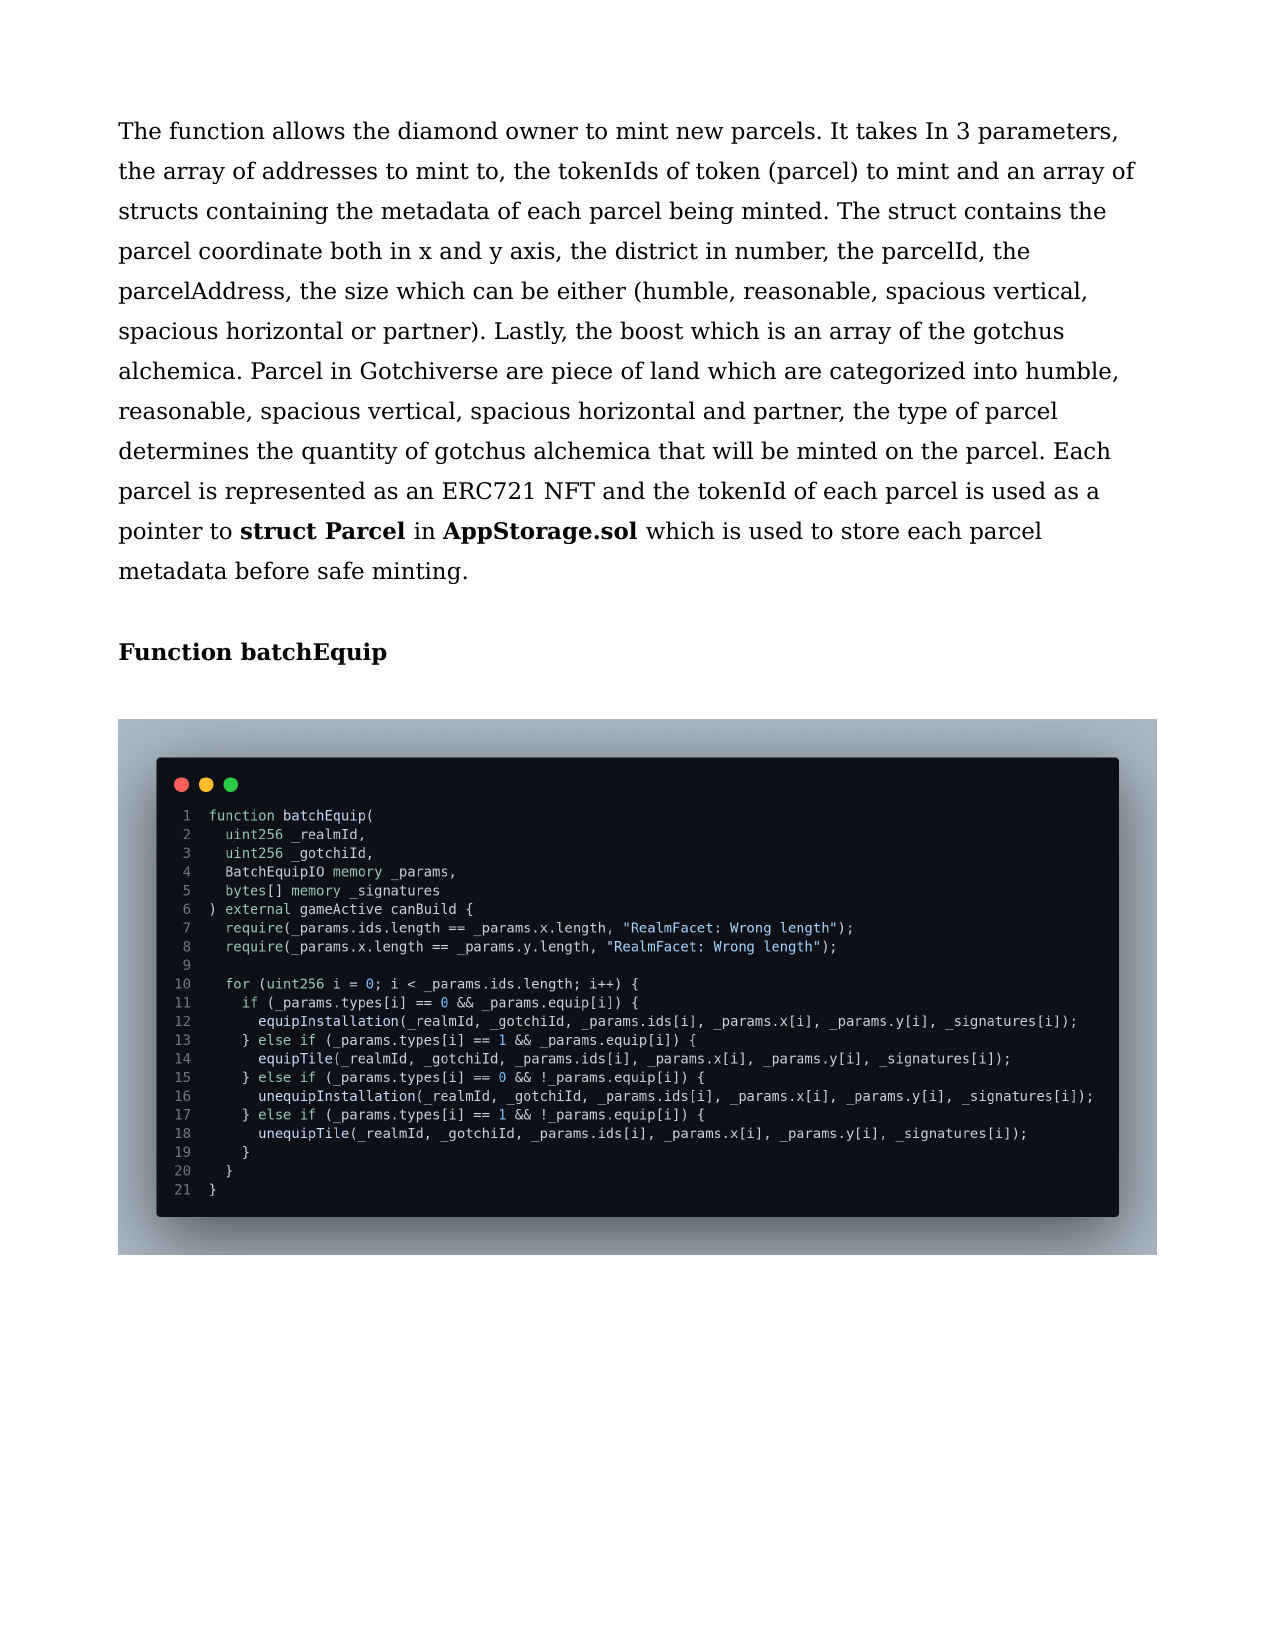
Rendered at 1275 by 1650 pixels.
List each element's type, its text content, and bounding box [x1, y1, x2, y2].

picture [118, 719, 1157, 1255]
text The function allows the diamond owner to mint new parcels. It takes In 3 parameters, the array of addresses to mint to, the tokenIds of token (parcel) to mint and an array of structs containing the metadata of each parcel being minted. The struct contains the parcel coordinate both in x and y axis, the district in number, the parcelId, the parcelAddress, the size which can be either (humble, reasonable, spacious vertical, spacious horizontal or partner). Lastly, the boost which is an array of the gotchus alchemica. Parcel in Gotchiverse are piece of land which are categorized into humble, reasonable, spacious vertical, spacious horizontal and partner, the type of parcel determines the quantity of gotchus alchemica that will be minted on the parcel. Each parcel is represented as an ERC721 NFT and the tokenId of each parcel is used as a pointer to struct Parcel in AppStorage.sol which is used to store each parcel metadata before safe minting. [118, 118, 1157, 585]
text Function batchEquip [118, 638, 1157, 665]
